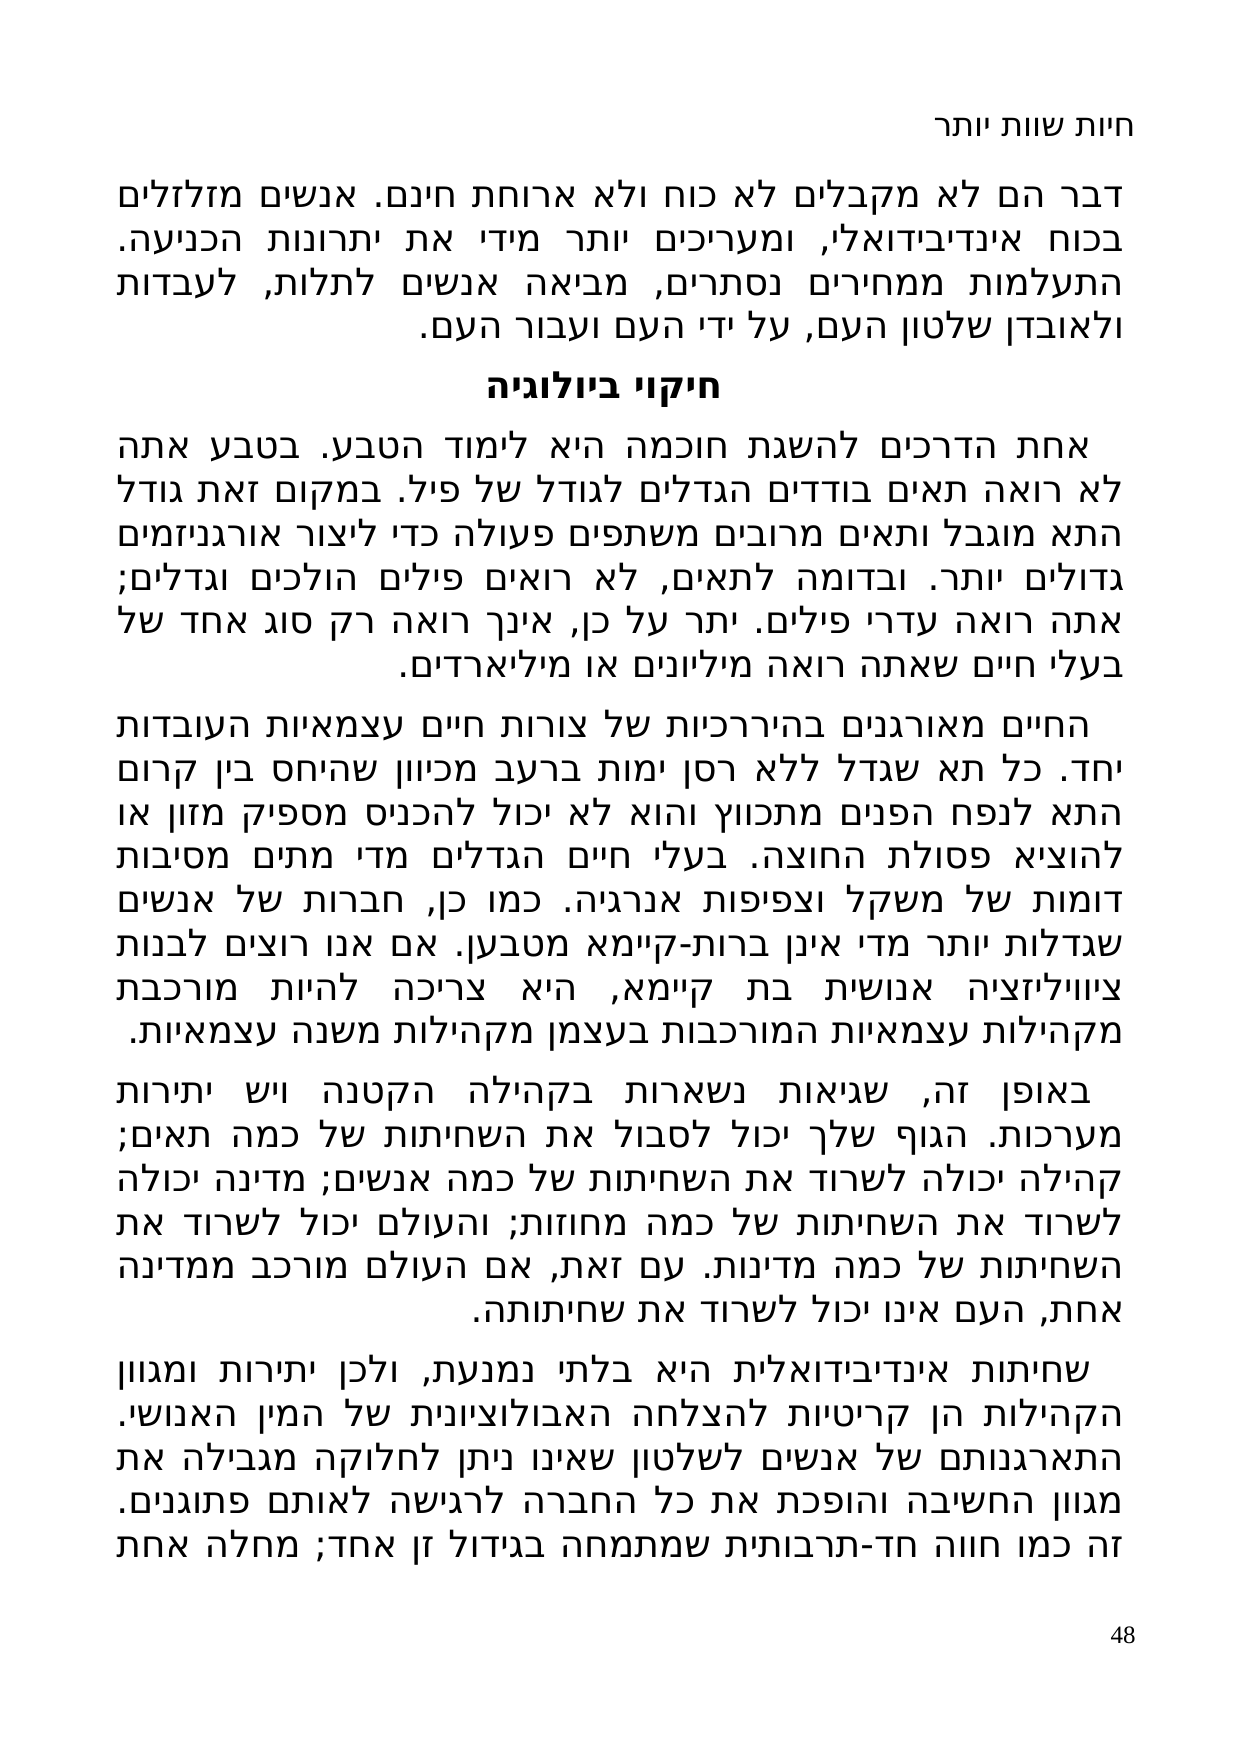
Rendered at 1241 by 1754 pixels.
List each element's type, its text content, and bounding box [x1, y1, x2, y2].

text דבר הם לא מקבלים לא כוח ולא ארוחת חינם. אנשים מזלזלים בכוח אינדיבידואלי, ומעריכים יותר מידי את יתרונות הכניעה. התעלמות ממחירים נסתרים, מביאה אנשים לתלות, לעבדות ולאובדן שלטון העם, על ידי העם ועבור העם. [116, 172, 1124, 347]
subtitle חיקוי ביולוגיה [116, 364, 1124, 407]
text שחיתות אינדיבידואלית היא בלתי נמנעת, ולכן יתירות ומגוון הקהילות הן קריטיות להצלחה האבולוציונית של המין האנושי. התארגנותם של אנשים לשלטון שאינו ניתן לחלוקה מגבילה את מגוון החשיבה והופכת את כל החברה לרגישה לאותם פתוגנים. זה כמו חווה חד-תרבותית שמתמחה בגידול זן אחד; מחלה אחת [116, 1347, 1124, 1566]
text אחת הדרכים להשגת חוכמה היא לימוד הטבע. בטבע אתה לא רואה תאים בודדים הגדלים לגודל של פיל. במקום זאת גודל התא מוגבל ותאים מרובים משתפים פעולה כדי ליצור אורגניזמים גדולים יותר. ובדומה לתאים, לא רואים פילים הולכים וגדלים; אתה רואה עדרי פילים. יתר על כן, אינך רואה רק סוג אחד של בעלי חיים שאתה רואה מיליונים או מיליארדים. [116, 424, 1124, 686]
text באופן זה, שגיאות נשארות בקהילה הקטנה ויש יתירות מערכות. הגוף שלך יכול לסבול את השחיתות של כמה תאים; קהילה יכולה לשרוד את השחיתות של כמה אנשים; מדינה יכולה לשרוד את השחיתות של כמה מחוזות; והעולם יכול לשרוד את השחיתות של כמה מדינות. עם זאת, אם העולם מורכב ממדינה אחת, העם אינו יכול לשרוד את שחיתותה. [116, 1069, 1124, 1331]
text החיים מאורגנים בהיררכיות של צורות חיים עצמאיות העובדות יחד. כל תא שגדל ללא רסן ימות ברעב מכיוון שהיחס בין קרום התא לנפח הפנים מתכווץ והוא לא יכול להכניס מספיק מזון או להוציא פסולת החוצה. בעלי חיים הגדלים מדי מתים מסיבות דומות של משקל וצפיפות אנרגיה. כמו כן, חברות של אנשים שגדלות יותר מדי אינן ברות-קיימא מטבען. אם אנו רוצים לבנות ציוויליזציה אנושית בת קיימא, היא צריכה להיות מורכבת מקהילות עצמאיות המורכבות בעצמן מקהילות משנה עצמאיות. [116, 702, 1124, 1052]
